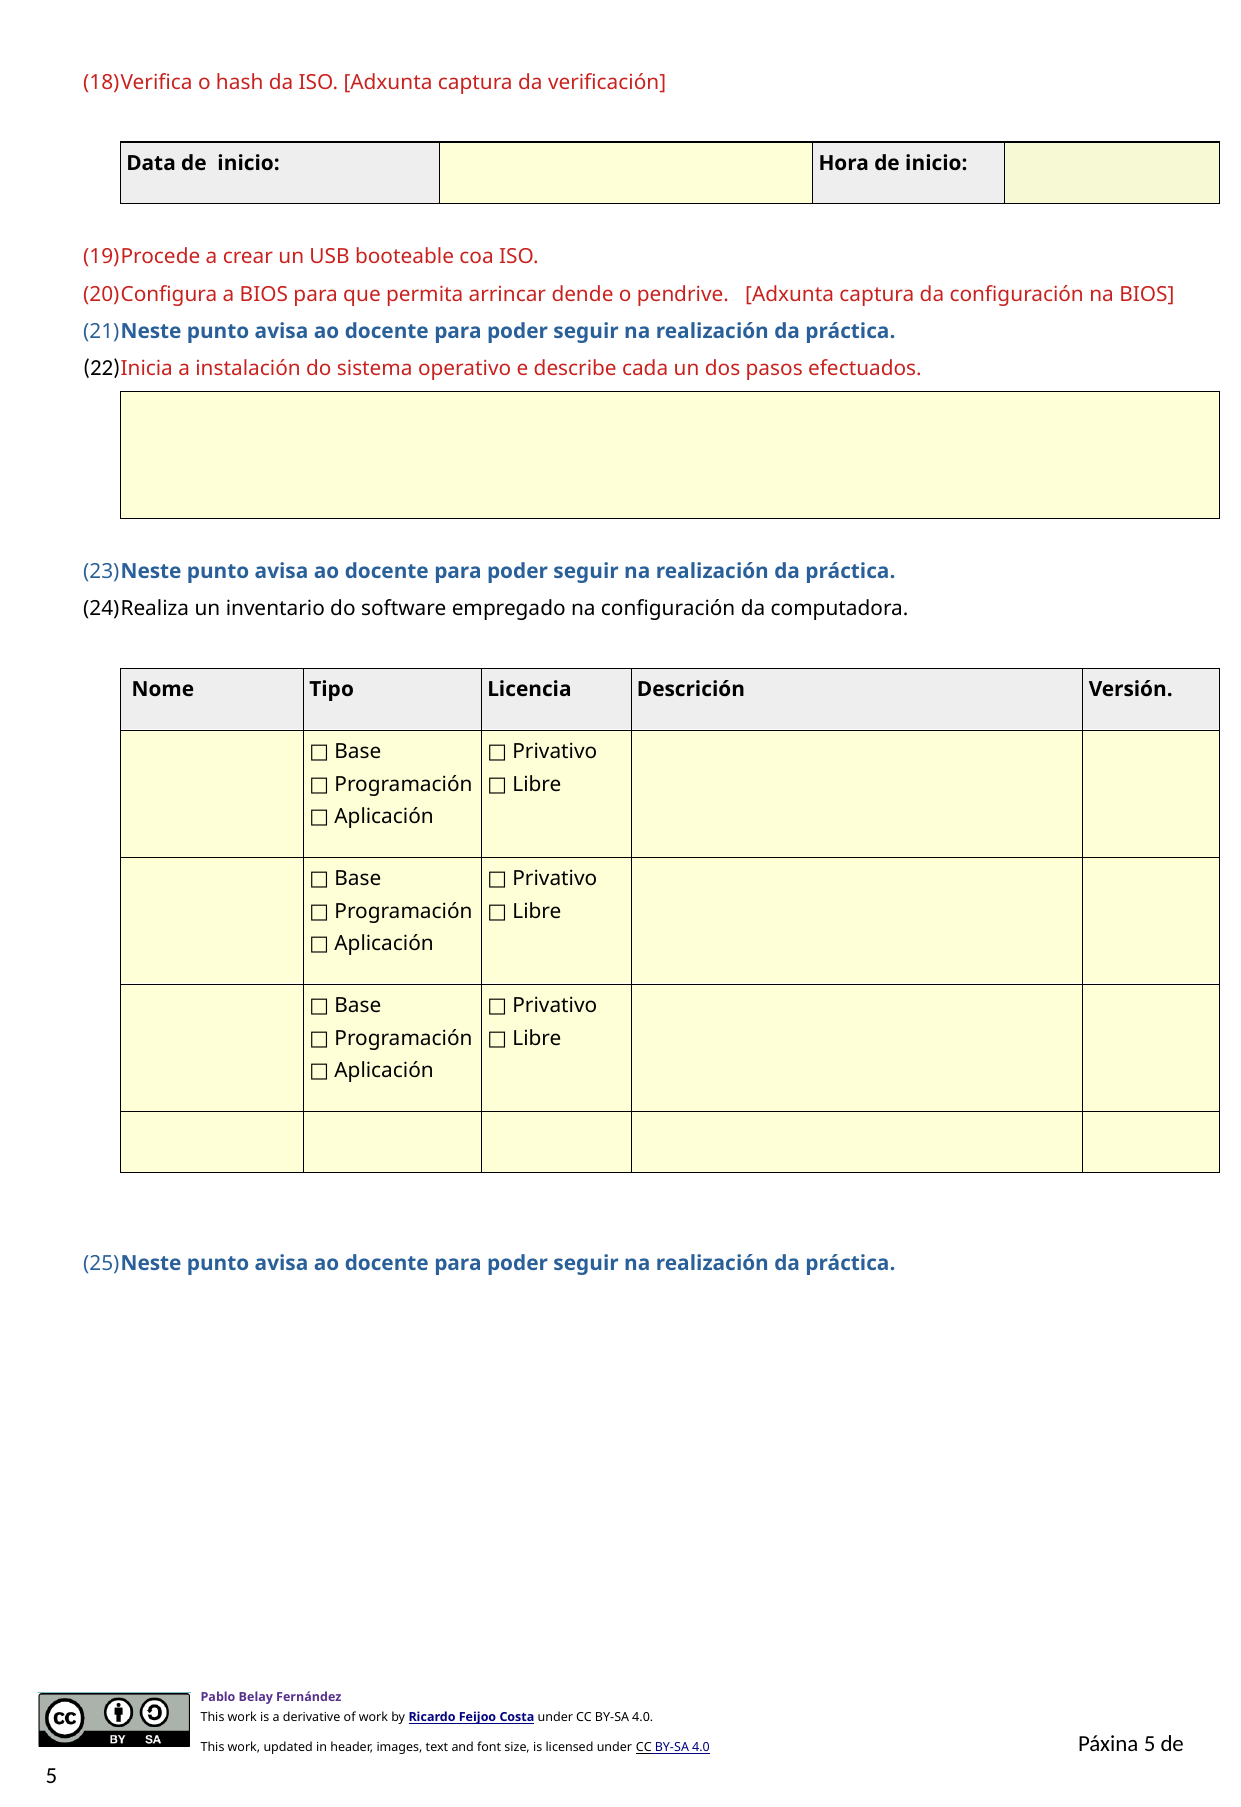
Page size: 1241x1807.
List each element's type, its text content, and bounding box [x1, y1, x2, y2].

table_header [440, 143, 812, 203]
list Verifica o hash da ISO. [Adxunta captura da verificación] [83, 67, 1197, 95]
table_cell □ Privativo □ Libre [482, 731, 631, 857]
table_cell [632, 1112, 1082, 1172]
table_cell [1083, 1112, 1219, 1172]
table_cell [632, 858, 1082, 983]
list Inicia a instalación do sistema operativo e describe cada un dos pasos efectuados. [83, 353, 1197, 382]
table_cell [121, 985, 303, 1111]
table_cell [632, 731, 1082, 857]
table_header [121, 392, 1219, 518]
table_header Tipo [304, 669, 481, 729]
list Neste punto avisa ao docente para poder seguir na realización da práctica. [83, 556, 1197, 584]
list Realiza un inventario do software empregado na configuración da computadora. [83, 593, 1197, 622]
table_cell □ Privativo □ Libre [482, 858, 631, 983]
table_header Hora de inicio: [813, 143, 1004, 203]
list Configura a BIOS para que permita arrincar dende o pendrive. [Adxunta captura da configuración na BIOS] [83, 279, 1197, 307]
table_cell [1083, 858, 1219, 983]
table_header Licencia [482, 669, 631, 729]
table_cell □ Base □ Programación □ Aplicación [304, 731, 481, 857]
table_cell [1083, 985, 1219, 1111]
table_header Nome [121, 669, 303, 729]
table_header Descrición [632, 669, 1082, 729]
table_cell [482, 1112, 631, 1172]
table_cell [632, 985, 1082, 1111]
table_cell [1083, 731, 1219, 857]
table_cell [121, 1112, 303, 1172]
table_cell [121, 731, 303, 857]
table_header [1005, 143, 1219, 203]
table_cell [304, 1112, 481, 1172]
table_cell □ Privativo □ Libre [482, 985, 631, 1111]
table_header Versión. [1083, 669, 1219, 729]
picture [37, 1691, 191, 1749]
list Neste punto avisa ao docente para poder seguir na realización da práctica. [83, 1248, 1197, 1276]
list Neste punto avisa ao docente para poder seguir na realización da práctica. [83, 316, 1197, 344]
table_cell [121, 858, 303, 983]
list Procede a crear un USB booteable coa ISO. [83, 241, 1197, 270]
table_cell □ Base □ Programación □ Aplicación [304, 858, 481, 983]
table_cell □ Base □ Programación □ Aplicación [304, 985, 481, 1111]
table_header Data de inicio: [121, 143, 439, 203]
